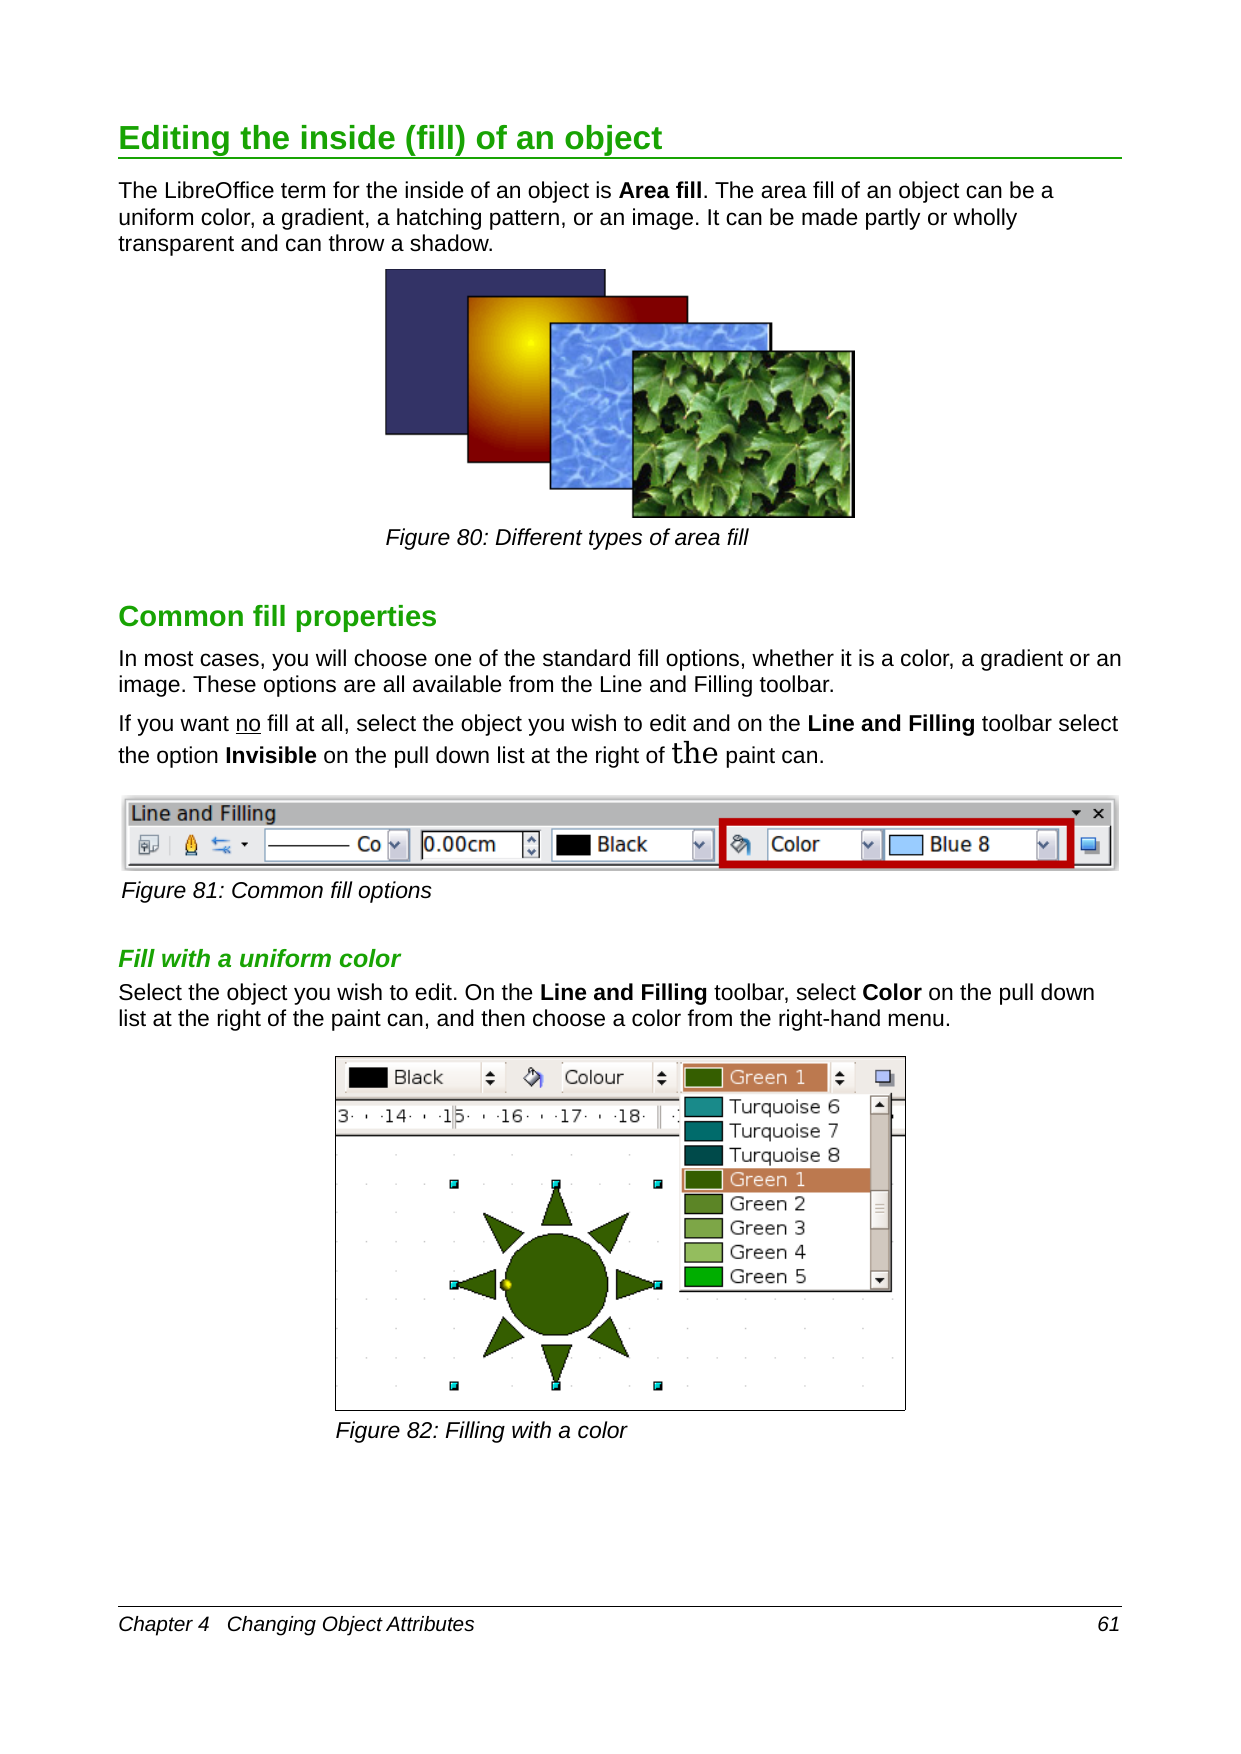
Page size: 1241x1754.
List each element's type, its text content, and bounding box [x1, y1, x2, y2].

picture [336, 1057, 905, 1410]
picture [121, 795, 1119, 871]
text If you want no fill at all, select the object you wish to edit and on the Line and Filling toolbar select the option Invisible on the pull down list at the right of the paint can. [118, 710, 1122, 771]
text In most cases, you will choose one of the standard fill options, whether it is a color, a gradient or an image. These options are all available from the Line and Filling toolbar. [118, 645, 1122, 698]
text The LibreOffice term for the inside of an object is Area fill. The area fill of an object can be a uniform color, a gradient, a hatching pattern, or an image. It can be made partly or wholly transparent and can throw a shadow. [118, 177, 1122, 257]
subtitle Common fill properties [118, 599, 1122, 633]
text Select the object you wish to edit. On the Line and Filling toolbar, select Color on the pull down list at the right of the paint can, and then choose a color from the right-hand menu. [118, 978, 1122, 1031]
text Figure 81: Common fill options [121, 877, 1119, 903]
picture [385, 269, 855, 518]
subtitle Fill with a uniform color [118, 943, 1122, 972]
text Figure 80: Different types of area fill [385, 524, 855, 551]
subtitle Editing the inside (fill) of an object [118, 118, 1122, 157]
text Figure 82: Filling with a color [335, 1417, 905, 1443]
